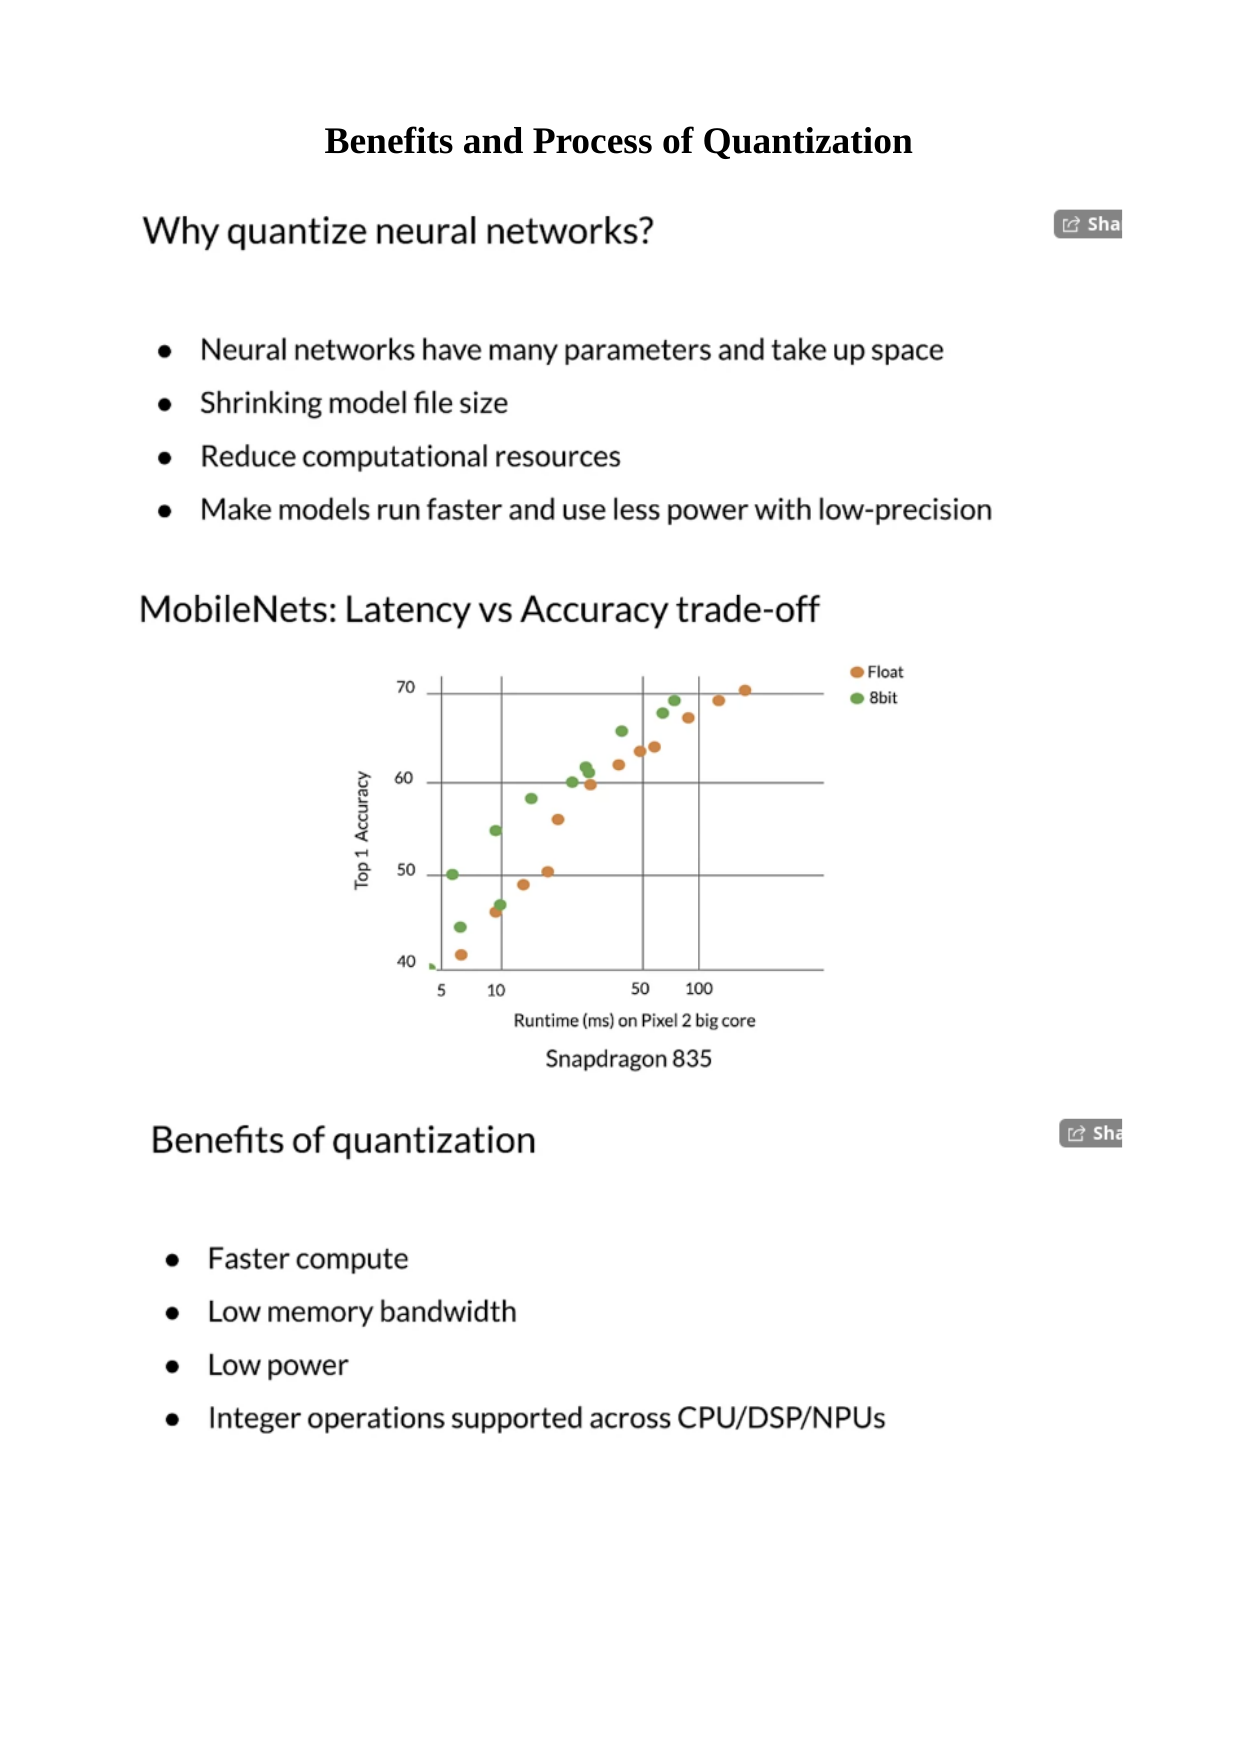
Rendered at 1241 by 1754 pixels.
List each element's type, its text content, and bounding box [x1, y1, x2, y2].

subtitle Benefits and Process of Quantization [118, 118, 1122, 161]
picture [118, 1106, 1123, 1444]
picture [118, 578, 1123, 1078]
picture [118, 202, 1123, 550]
